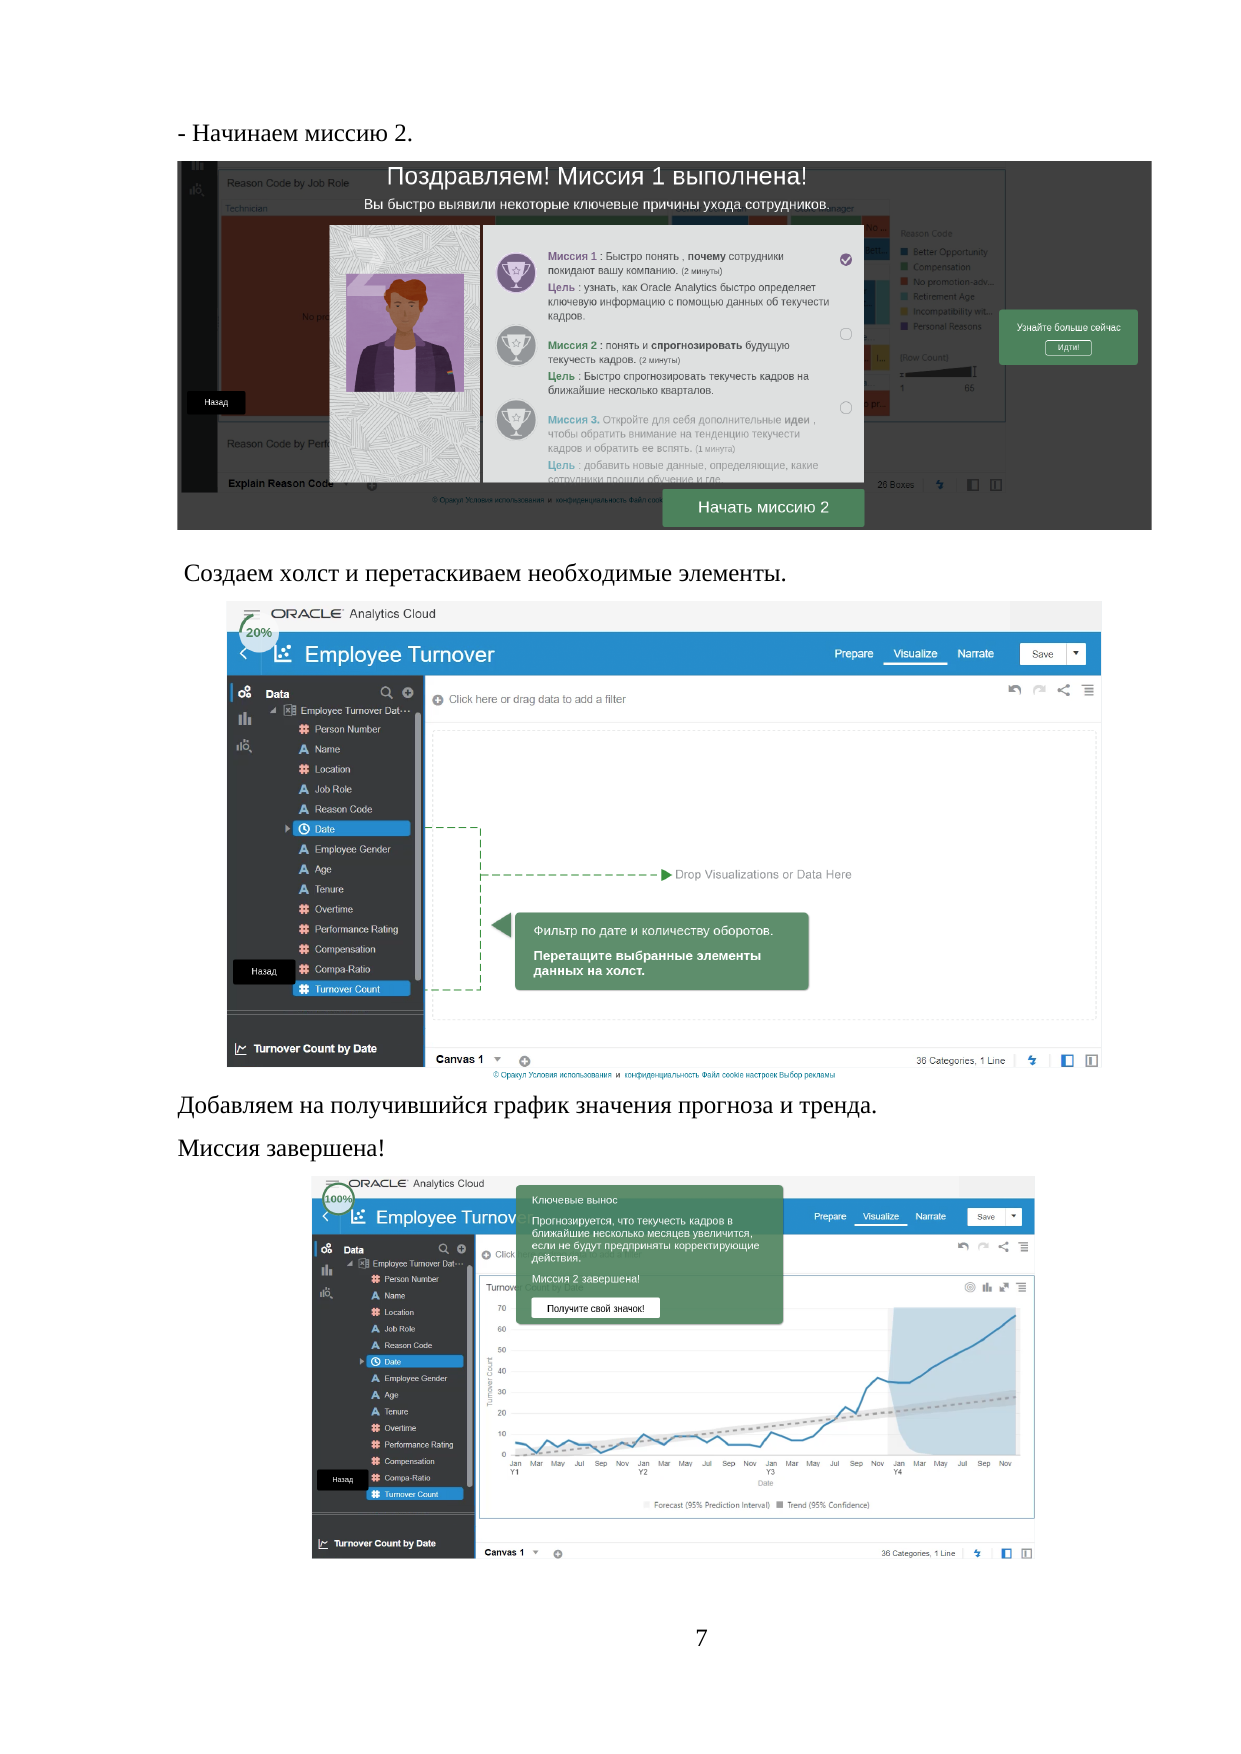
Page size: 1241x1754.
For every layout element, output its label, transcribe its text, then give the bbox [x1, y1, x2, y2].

picture [225, 601, 1104, 1084]
text - Начинаем миссию 2. [177, 118, 1152, 147]
picture [177, 1176, 1152, 1562]
picture [177, 161, 1152, 530]
text Миссия завершена! [177, 1133, 1152, 1162]
text Добавляем на получившийся график значения прогноза и тренда. [177, 601, 1152, 1119]
text Создаем холст и перетаскиваем необходимые элементы. [177, 530, 1152, 587]
